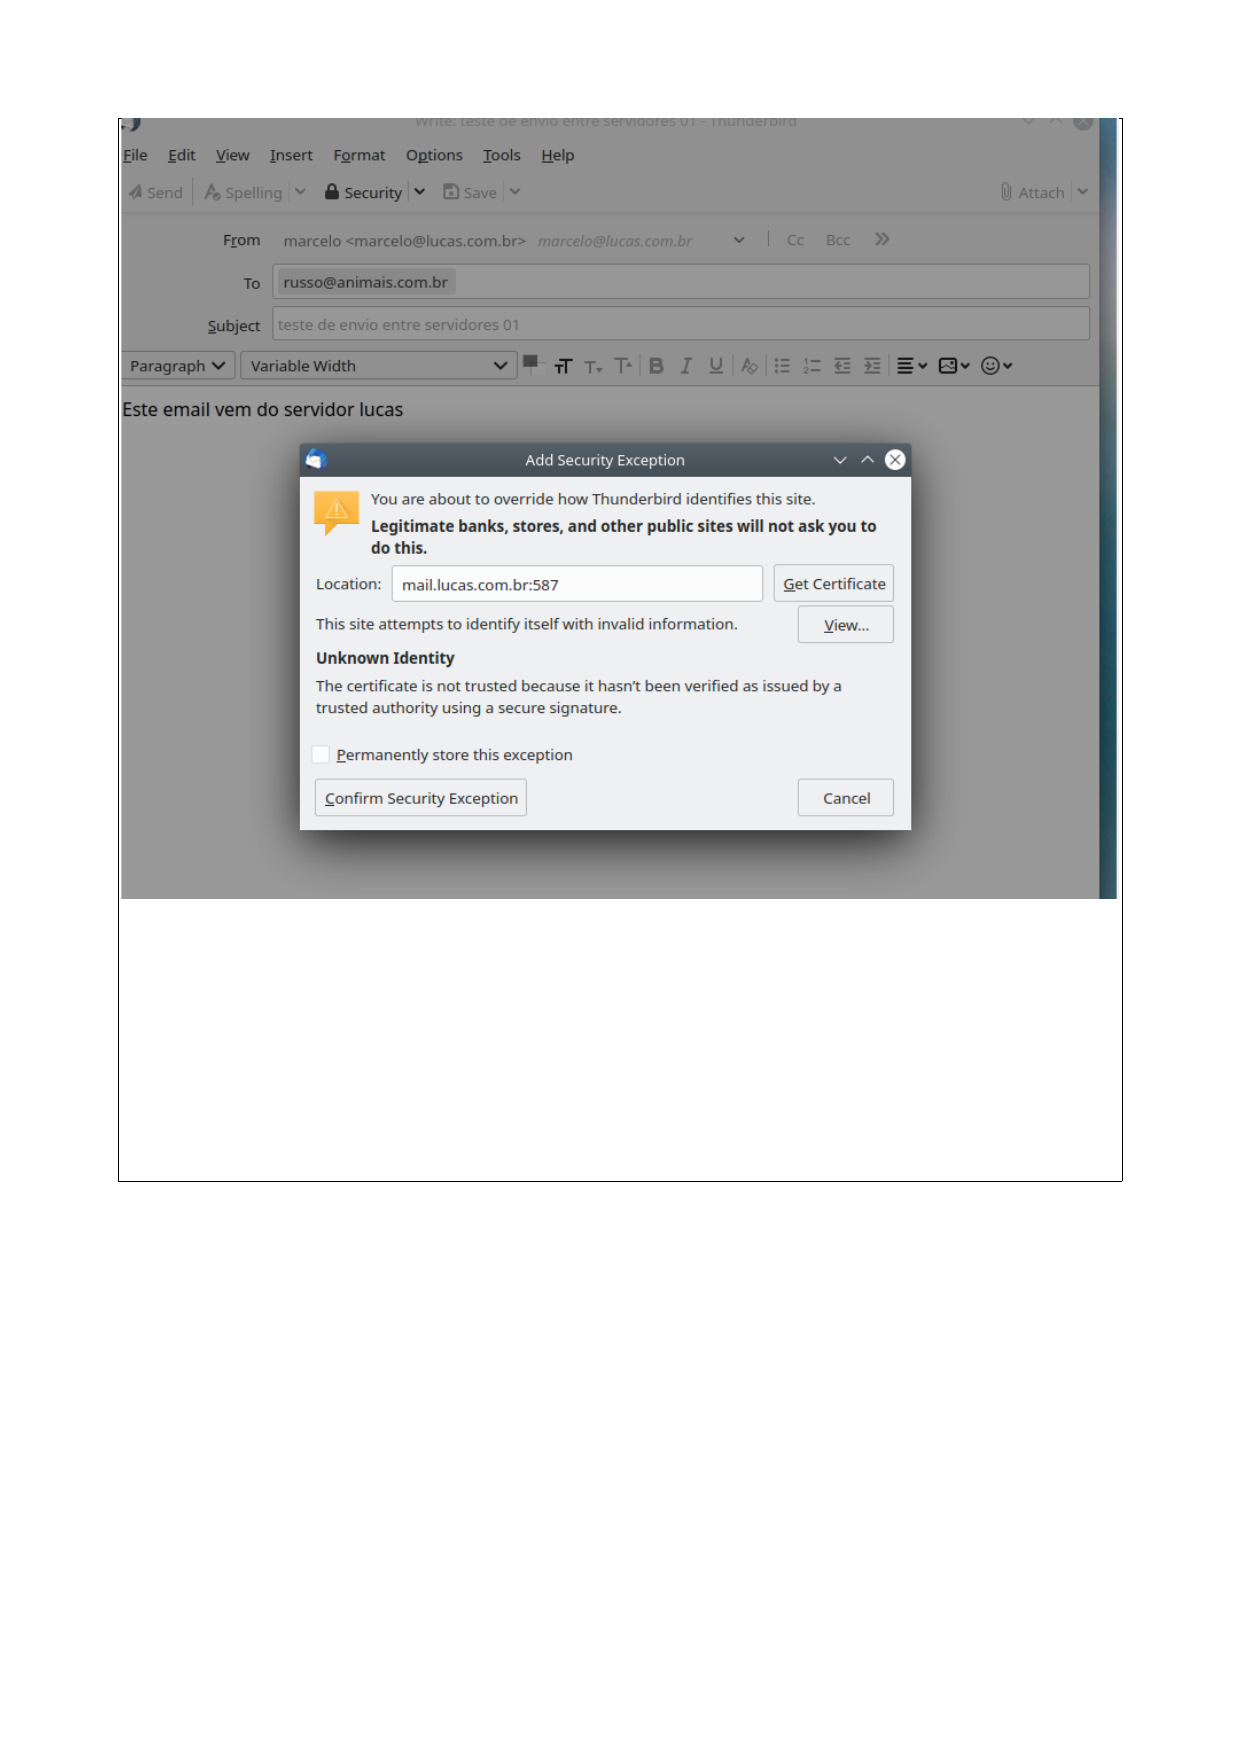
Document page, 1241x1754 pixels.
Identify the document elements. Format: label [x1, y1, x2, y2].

picture [121, 118, 1119, 899]
